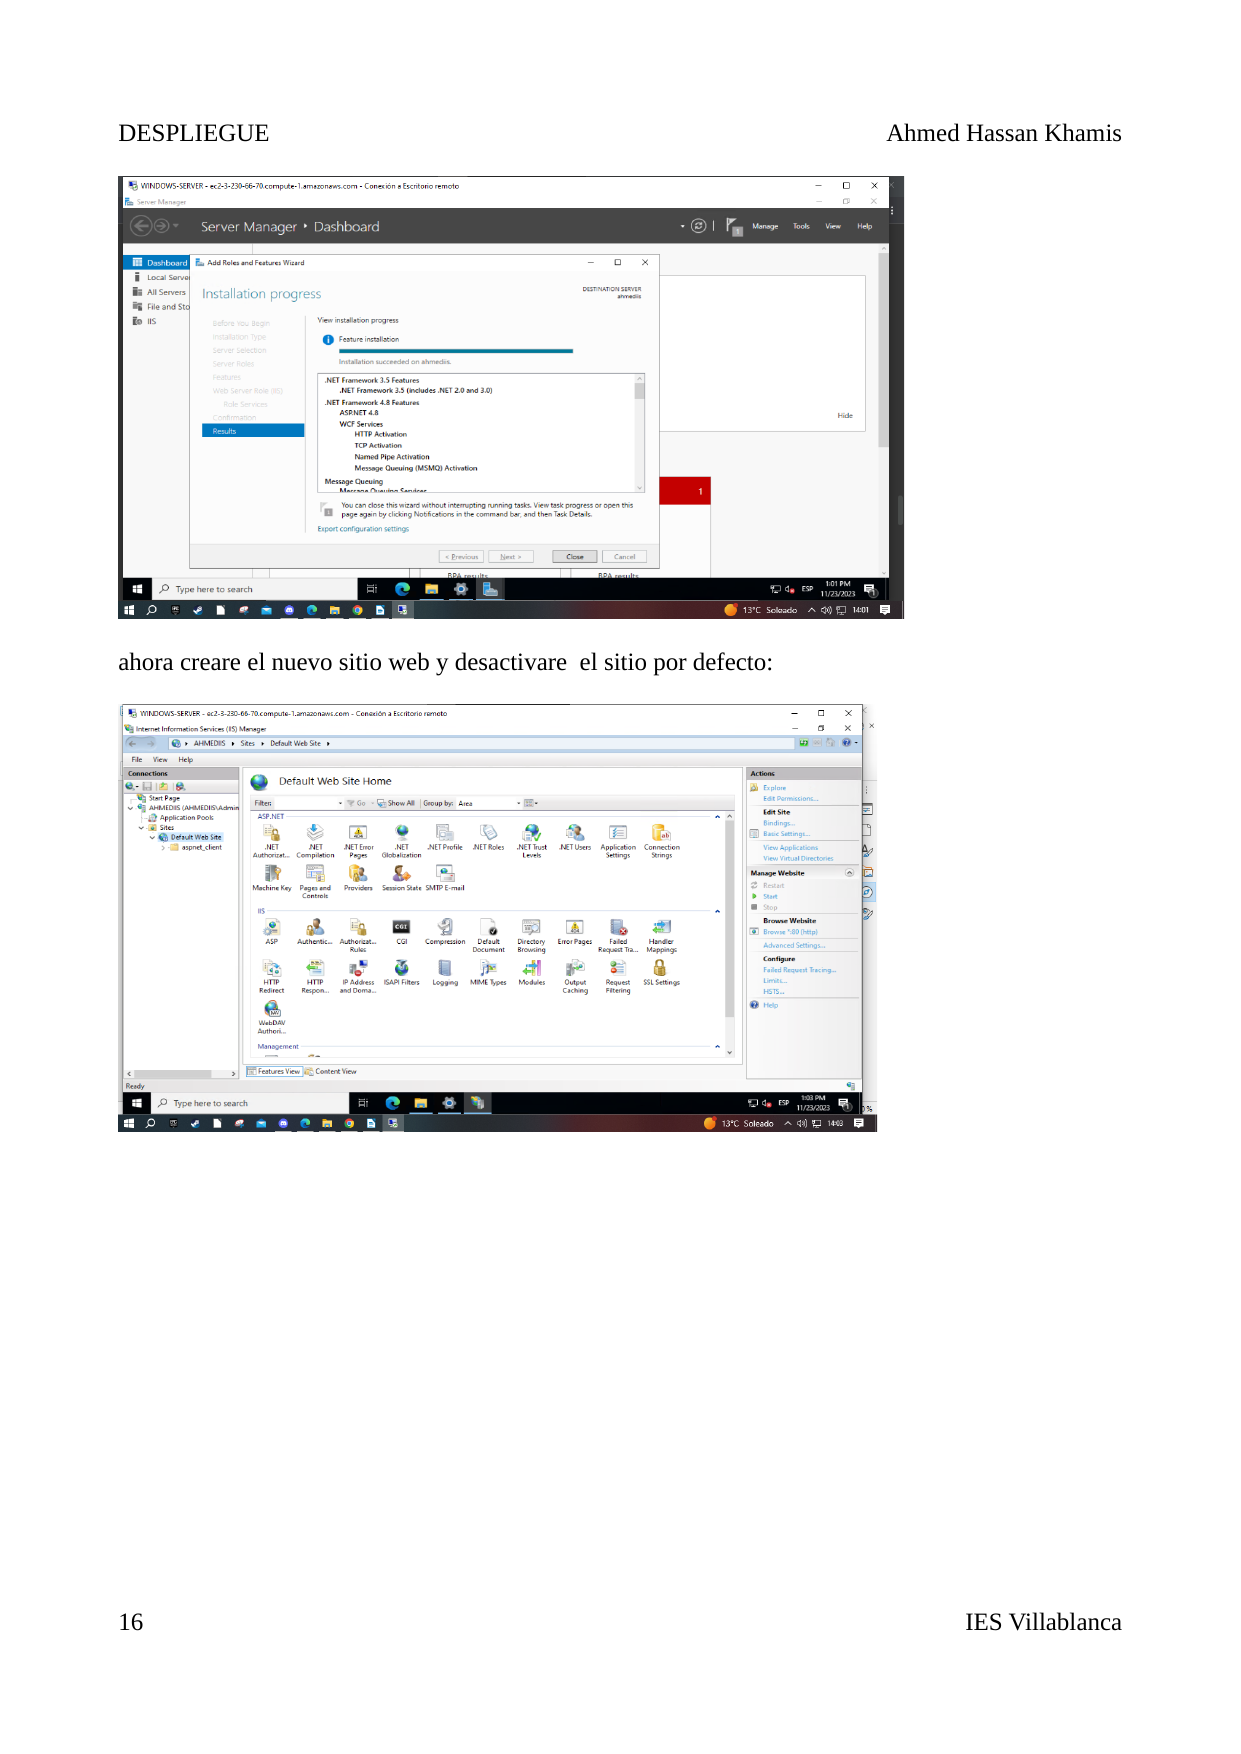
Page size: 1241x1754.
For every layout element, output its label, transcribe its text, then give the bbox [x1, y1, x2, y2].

text ahora creare el nuevo sitio web y desactivare el sitio por defecto: [118, 647, 1122, 676]
picture [118, 176, 905, 619]
picture [118, 704, 878, 1132]
